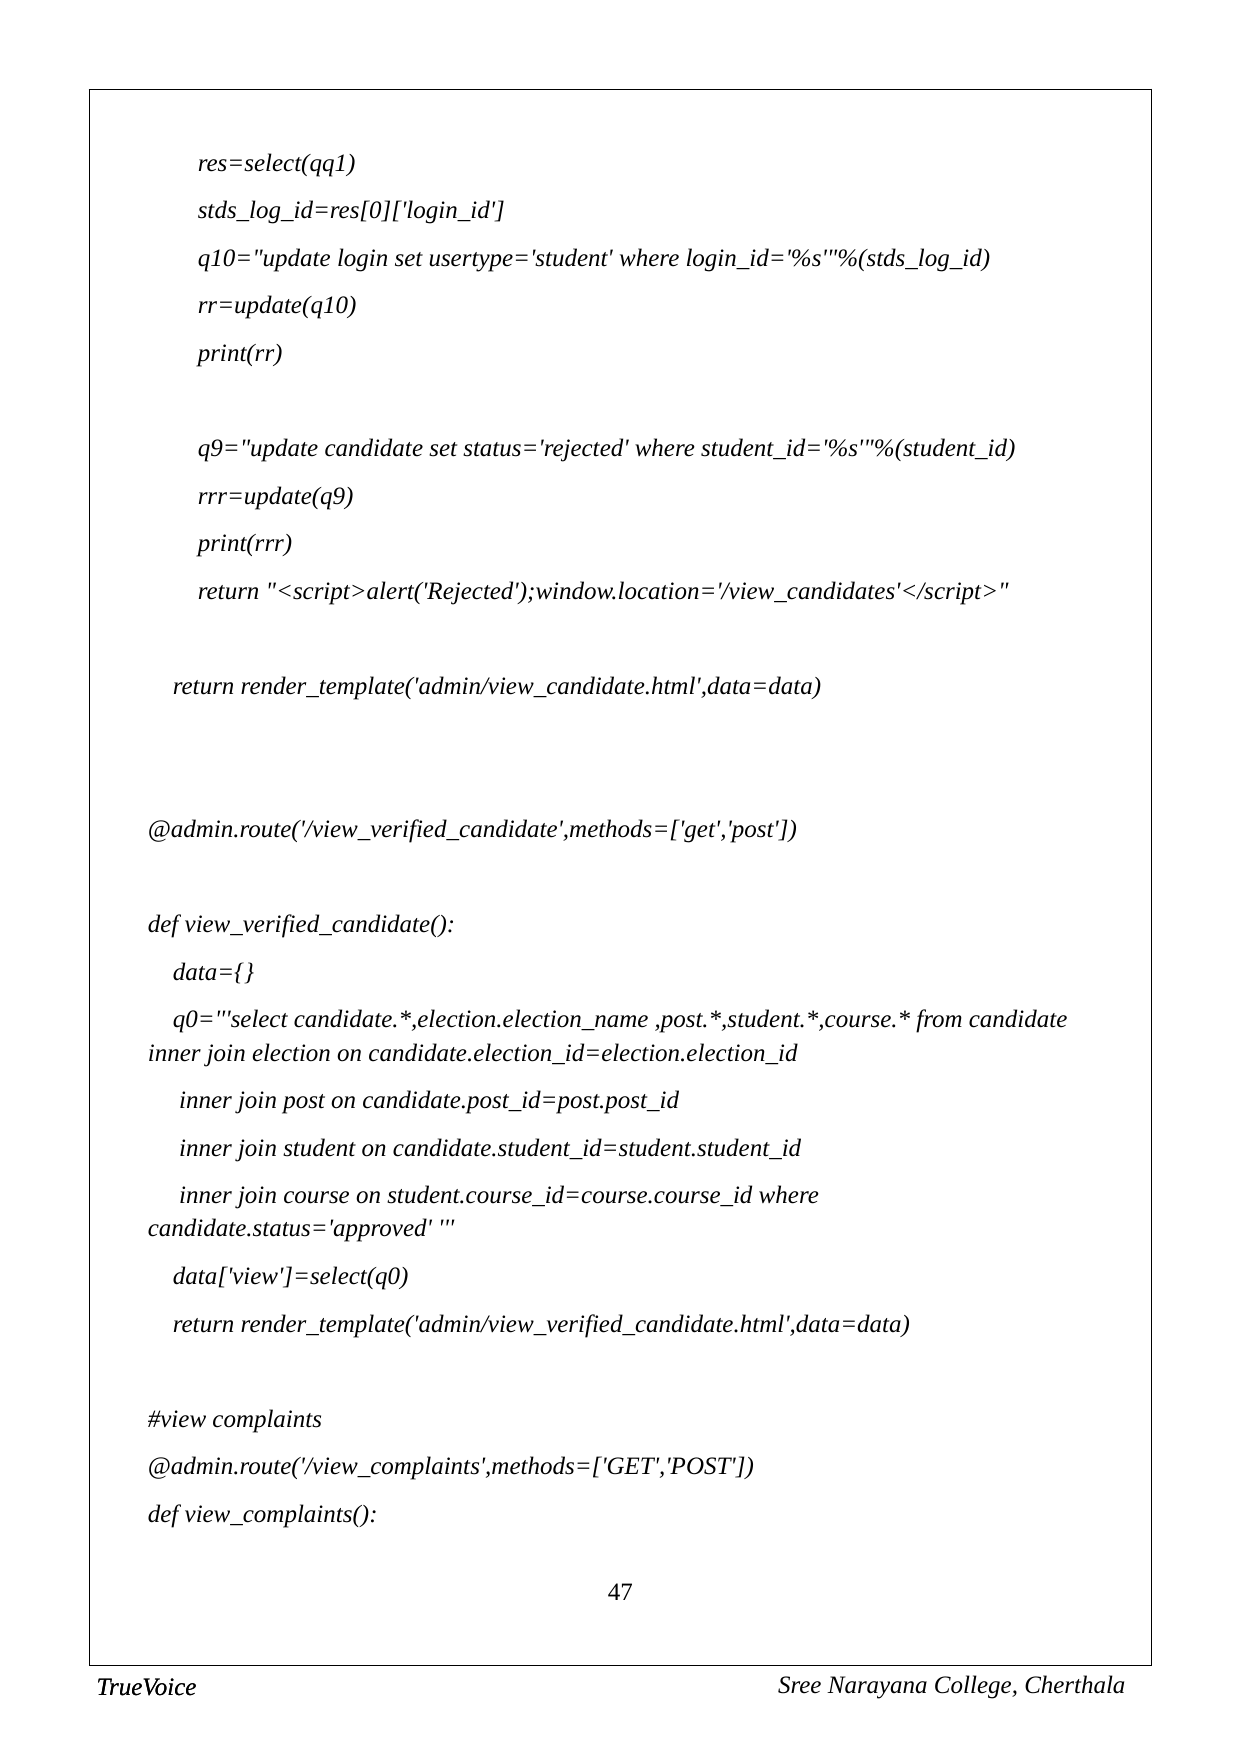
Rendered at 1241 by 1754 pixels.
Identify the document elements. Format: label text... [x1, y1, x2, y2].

text q0='''select candidate.*,election.election_name ,post.*,student.*,course.* from candidate inner join election on candidate.election_id=election.election_id [148, 1004, 1092, 1066]
text q10="update login set usertype='student' where login_id='%s'"%(stds_log_id) [148, 243, 1092, 272]
text @admin.route('/view_complaints',methods=['GET','POST']) [148, 1451, 1092, 1480]
text rrr=update(q9) [148, 481, 1092, 510]
text stds_log_id=res[0]['login_id'] [148, 195, 1092, 224]
text print(rrr) [148, 528, 1092, 557]
text return render_template('admin/view_verified_candidate.html',data=data) [148, 1309, 1092, 1337]
text return render_template('admin/view_candidate.html',data=data) [148, 671, 1092, 700]
text def view_complaints(): [148, 1499, 1092, 1528]
text return "<script>alert('Rejected');window.location='/view_candidates'</script>" [148, 576, 1092, 605]
text inner join post on candidate.post_id=post.post_id [148, 1085, 1092, 1114]
text rr=update(q10) [148, 291, 1092, 319]
text data={} [148, 957, 1092, 986]
text q9="update candidate set status='rejected' where student_id='%s'"%(student_id) [148, 433, 1092, 462]
text def view_verified_candidate(): [148, 909, 1092, 938]
text #view complaints [148, 1404, 1092, 1433]
text inner join course on student.course_id=course.course_id where candidate.status='approved' ''' [148, 1180, 1092, 1242]
text print(rr) [148, 338, 1092, 367]
text res=select(qq1) [148, 148, 1092, 176]
text inner join student on candidate.student_id=student.student_id [148, 1133, 1092, 1162]
text @admin.route('/view_verified_candidate',methods=['get','post']) [148, 814, 1092, 843]
text data['view']=select(q0) [148, 1261, 1092, 1290]
